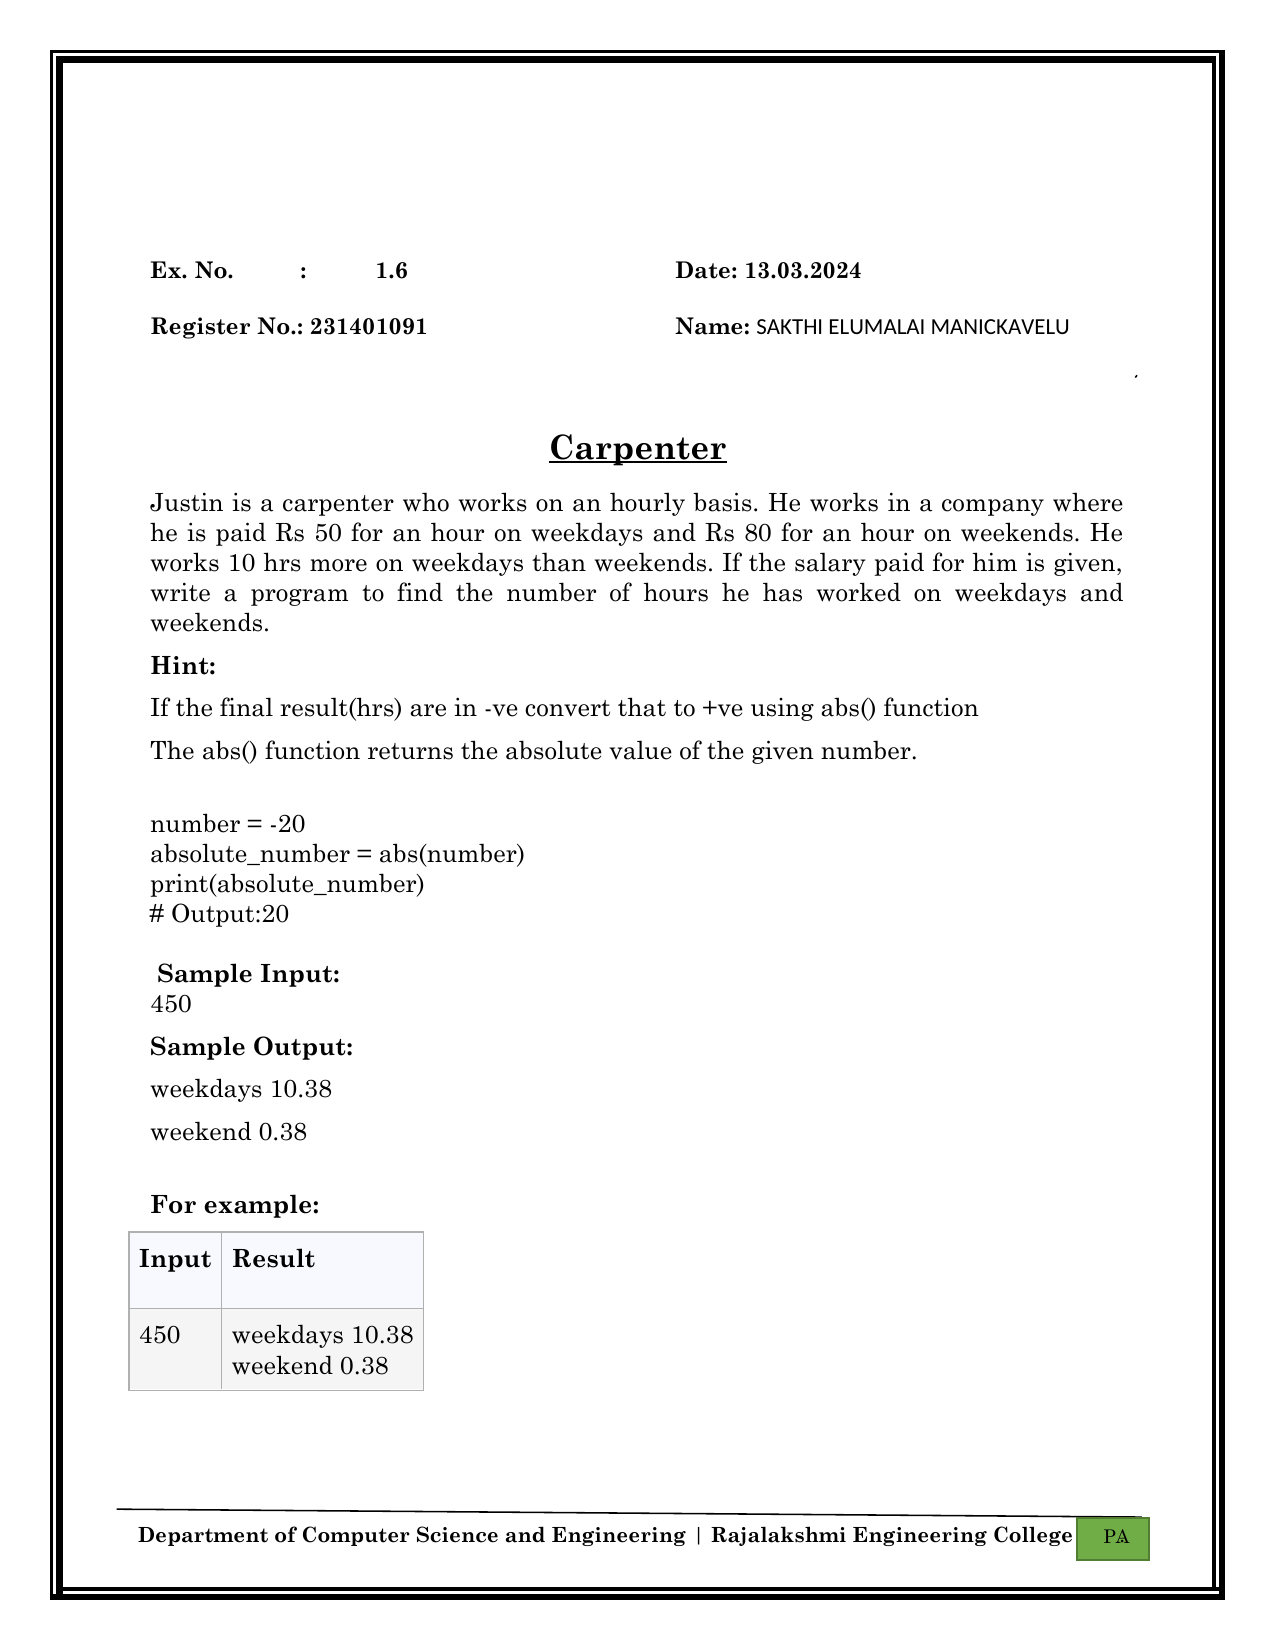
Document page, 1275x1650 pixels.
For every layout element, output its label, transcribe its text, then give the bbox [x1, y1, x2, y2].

text Ex. No. : 1.6 Date: 13.03.2024 [150, 255, 1125, 283]
text number = -20 [150, 807, 1125, 837]
text print(absolute_number) [150, 867, 1125, 898]
text weekdays 10.38 [150, 1073, 1125, 1103]
text Sample Output: [150, 1031, 1125, 1061]
text Register No.: 231401091 Name: SAKTHI ELUMALAI MANICKAVELU [150, 312, 1125, 341]
text Carpenter [150, 426, 1125, 467]
text Sample Input: [150, 958, 1125, 988]
text If the final result(hrs) are in -ve convert that to +ve using abs() function [150, 692, 1125, 722]
text # Output:20 [150, 898, 1125, 928]
text Justin is a carpenter who works on an hourly basis. He works in a company where he is paid Rs 50 for an hour on weekdays and Rs 80 for an hour on weekends. He works 10 hrs more on weekdays than weekends. If the salary paid for him is given, write a program to find the number of hours he has worked on weekdays and weekends. [150, 486, 1125, 637]
text Hint: [150, 649, 1125, 679]
table_header Result [222, 1233, 423, 1308]
table_cell weekdays 10.38 weekend 0.38 [222, 1309, 423, 1389]
text absolute_number = abs(number) [150, 837, 1125, 867]
text weekend 0.38 [150, 1116, 1125, 1176]
table_header Input [130, 1233, 221, 1308]
text The abs() function returns the absolute value of the given number. [150, 734, 1125, 795]
text 450 [150, 988, 1125, 1018]
table_cell 450 [130, 1309, 221, 1389]
text For example: [150, 1188, 1125, 1218]
